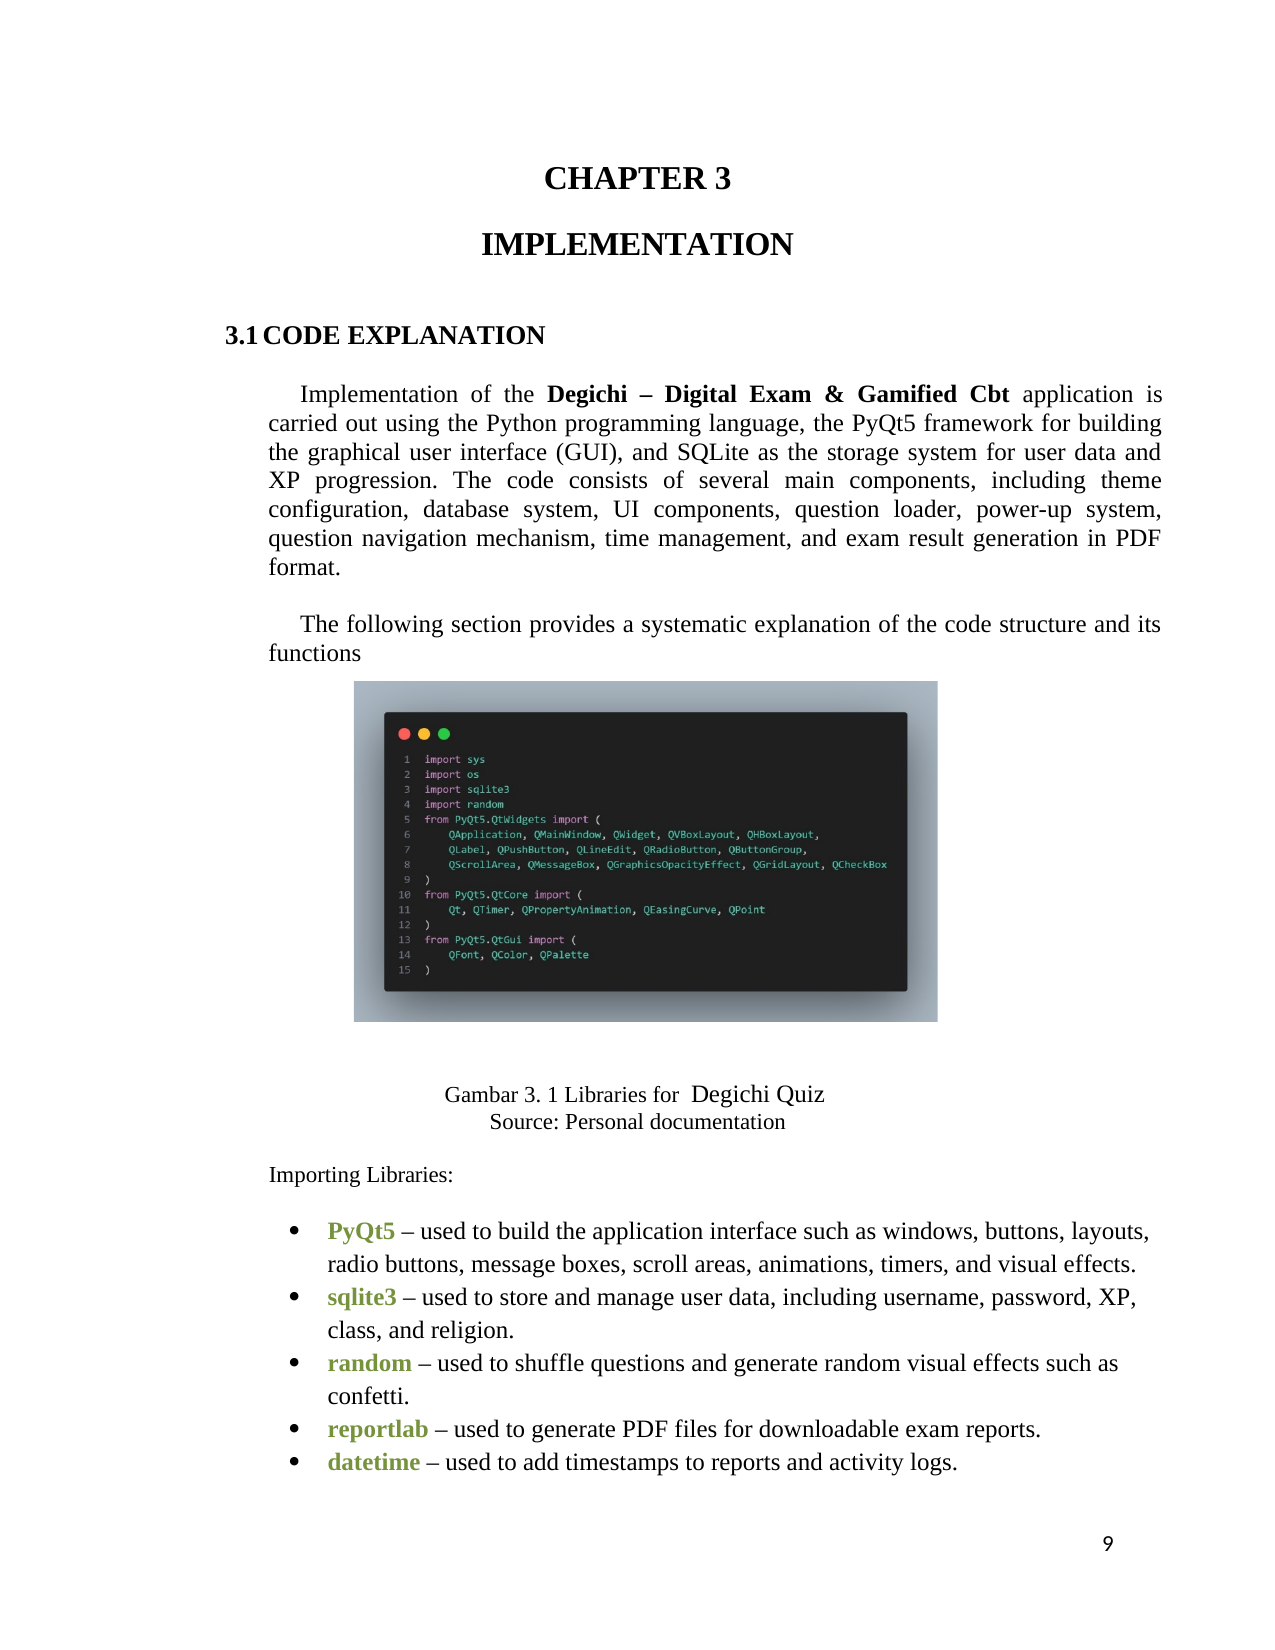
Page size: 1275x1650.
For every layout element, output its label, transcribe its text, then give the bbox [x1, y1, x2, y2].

subtitle CODE EXPLANATION [225, 319, 1162, 350]
list datetime – used to add timestamps to reports and activity logs. [290, 1447, 1162, 1476]
text Gambar 3. 1 Libraries for Degichi Quiz Source: Personal documentation [402, 1079, 873, 1134]
list random – used to shuffle questions and generate random visual effects such as confetti. [290, 1348, 1162, 1410]
picture [353, 681, 938, 1022]
text Importing Libraries: [269, 1161, 1162, 1187]
text Implementation of the Degichi – Digital Exam & Gamified Cbt application is carried out using the Python programming language, the PyQt5 framework for building the graphical user interface (GUI), and SQLite as the storage system for user data and XP progression. The code consists of several main components, including theme configuration, database system, UI components, question loader, power-up system, question navigation mechanism, time management, and exam result generation in PDF format. [268, 379, 1162, 580]
list sqlite3 – used to store and manage user data, including username, password, XP, class, and religion. [290, 1282, 1162, 1344]
subtitle CHAPTER 3 IMPLEMENTATION [481, 158, 794, 263]
text The following section provides a systematic explanation of the code structure and its functions [268, 609, 1162, 667]
list reportlab – used to generate PDF files for downloadable exam reports. [290, 1414, 1162, 1443]
list PyQt5 – used to build the application interface such as windows, buttons, layouts, radio buttons, message boxes, scroll areas, animations, timers, and visual effects. [290, 1216, 1162, 1278]
